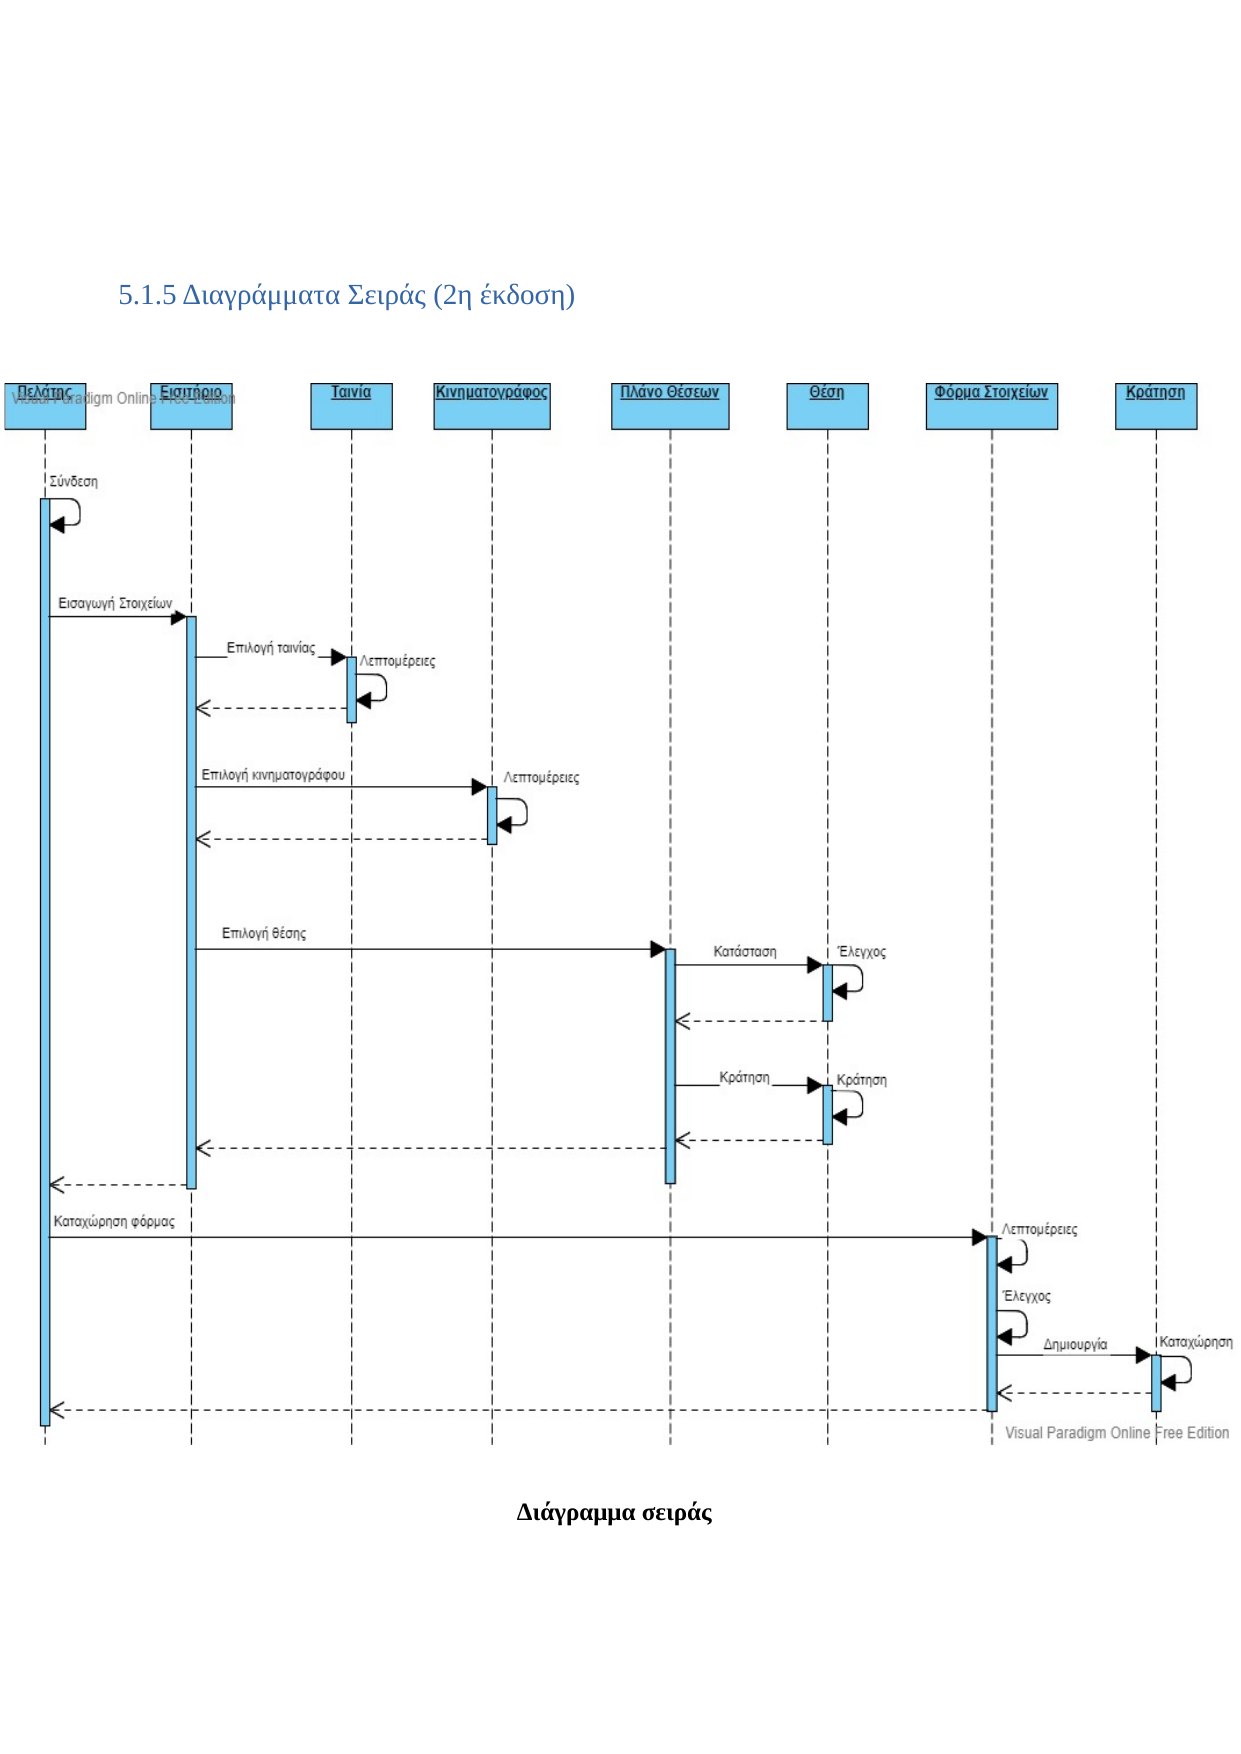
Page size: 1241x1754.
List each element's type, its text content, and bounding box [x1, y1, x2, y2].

text 5.1.5 Διαγράμματα Σειράς (2η έκδοση) [118, 277, 1122, 311]
text Διάγραμμα σειράς [118, 1497, 1122, 1525]
